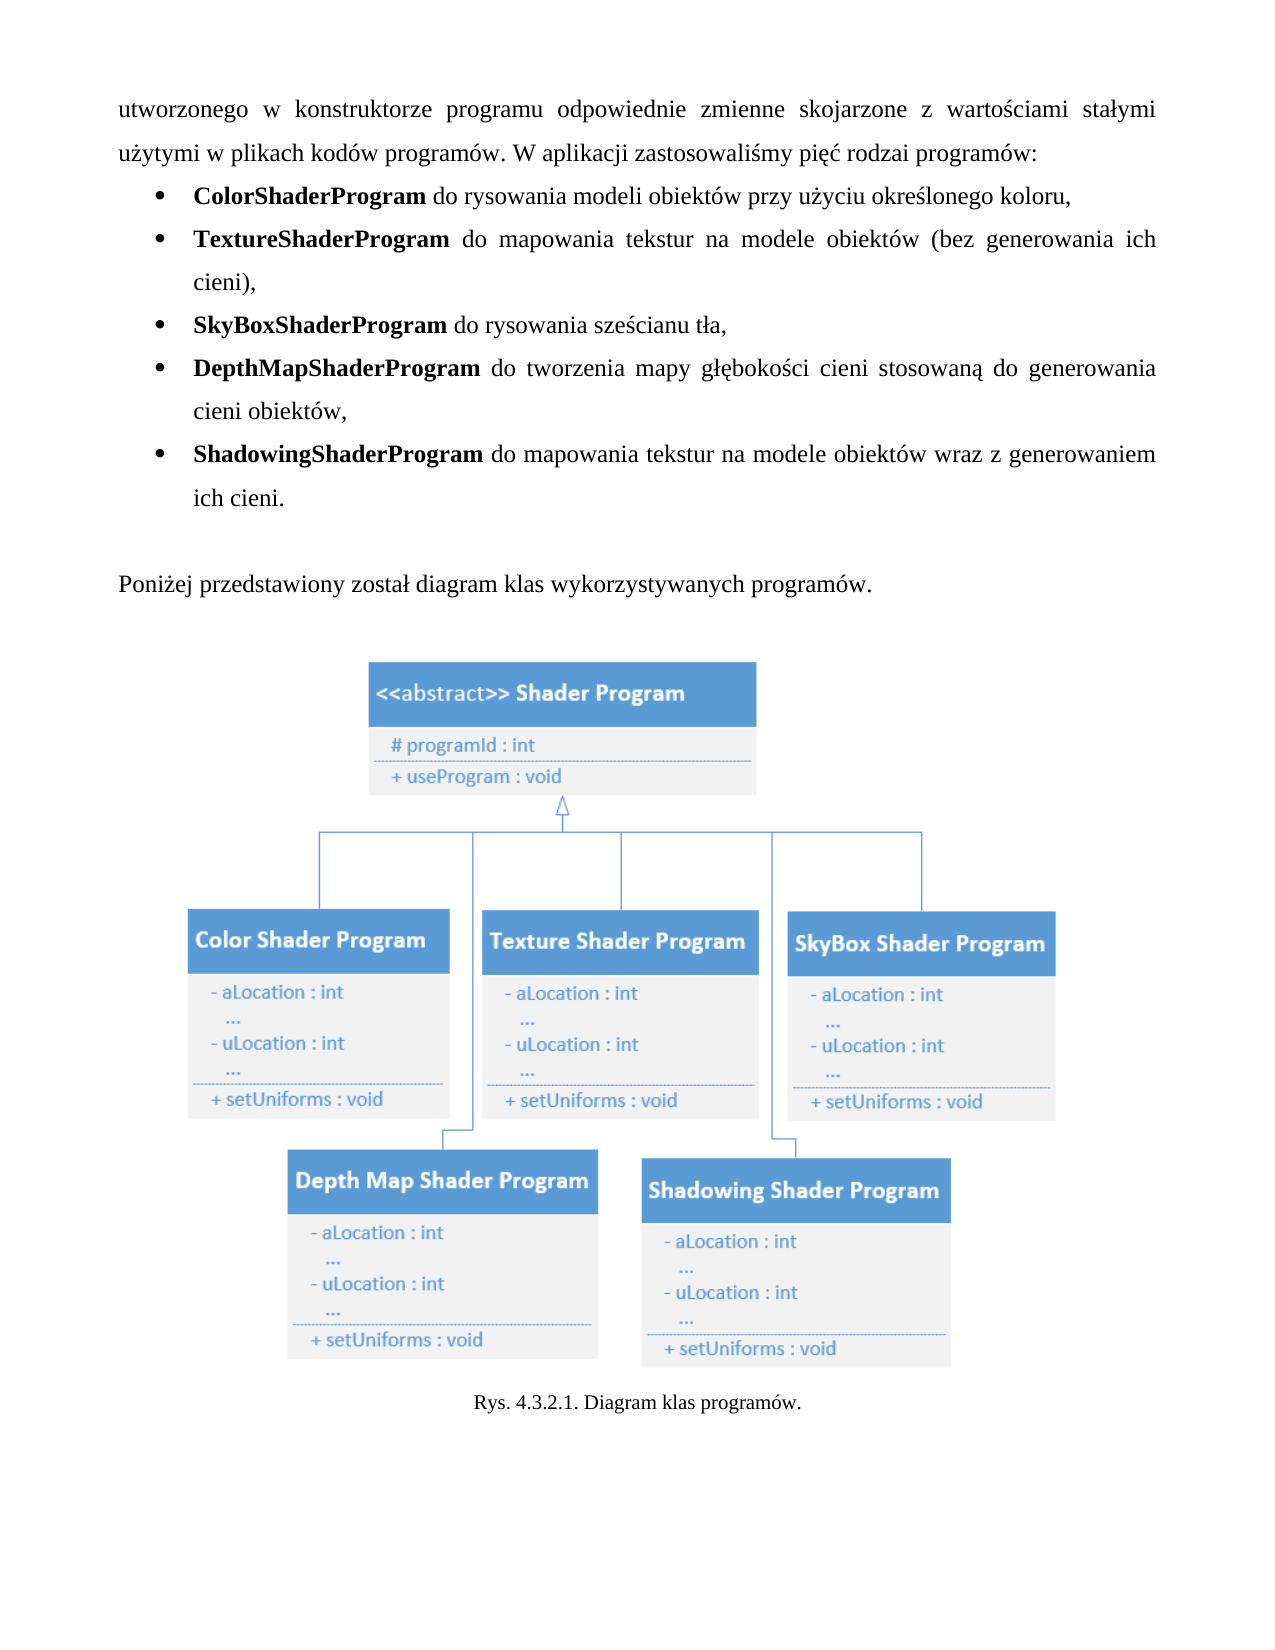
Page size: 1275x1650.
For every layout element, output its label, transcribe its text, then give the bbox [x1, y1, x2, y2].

text Poniżej przedstawiony został diagram klas wykorzystywanych programów. [118, 569, 1157, 598]
list ColorShaderProgram do rysowania modeli obiektów przy użyciu określonego koloru, [156, 181, 1157, 209]
list ShadowingShaderProgram do mapowania tekstur na modele obiektów wraz z generowaniem ich cieni. [156, 439, 1157, 511]
list SkyBoxShaderProgram do rysowania sześcianu tła, [156, 310, 1157, 339]
text Rys. 4.3.2.1. Diagram klas programów. [118, 1389, 1157, 1414]
list TextureShaderProgram do mapowania tekstur na modele obiektów (bez generowania ich cieni), [156, 224, 1157, 296]
text utworzonego w konstruktorze programu odpowiednie zmienne skojarzone z wartościami stałymi użytymi w plikach kodów programów. W aplikacji zastosowaliśmy pięć rodzai programów: [118, 94, 1157, 166]
list DepthMapShaderProgram do tworzenia mapy głębokości cieni stosowaną do generowania cieni obiektów, [156, 353, 1157, 425]
picture [183, 656, 1092, 1374]
